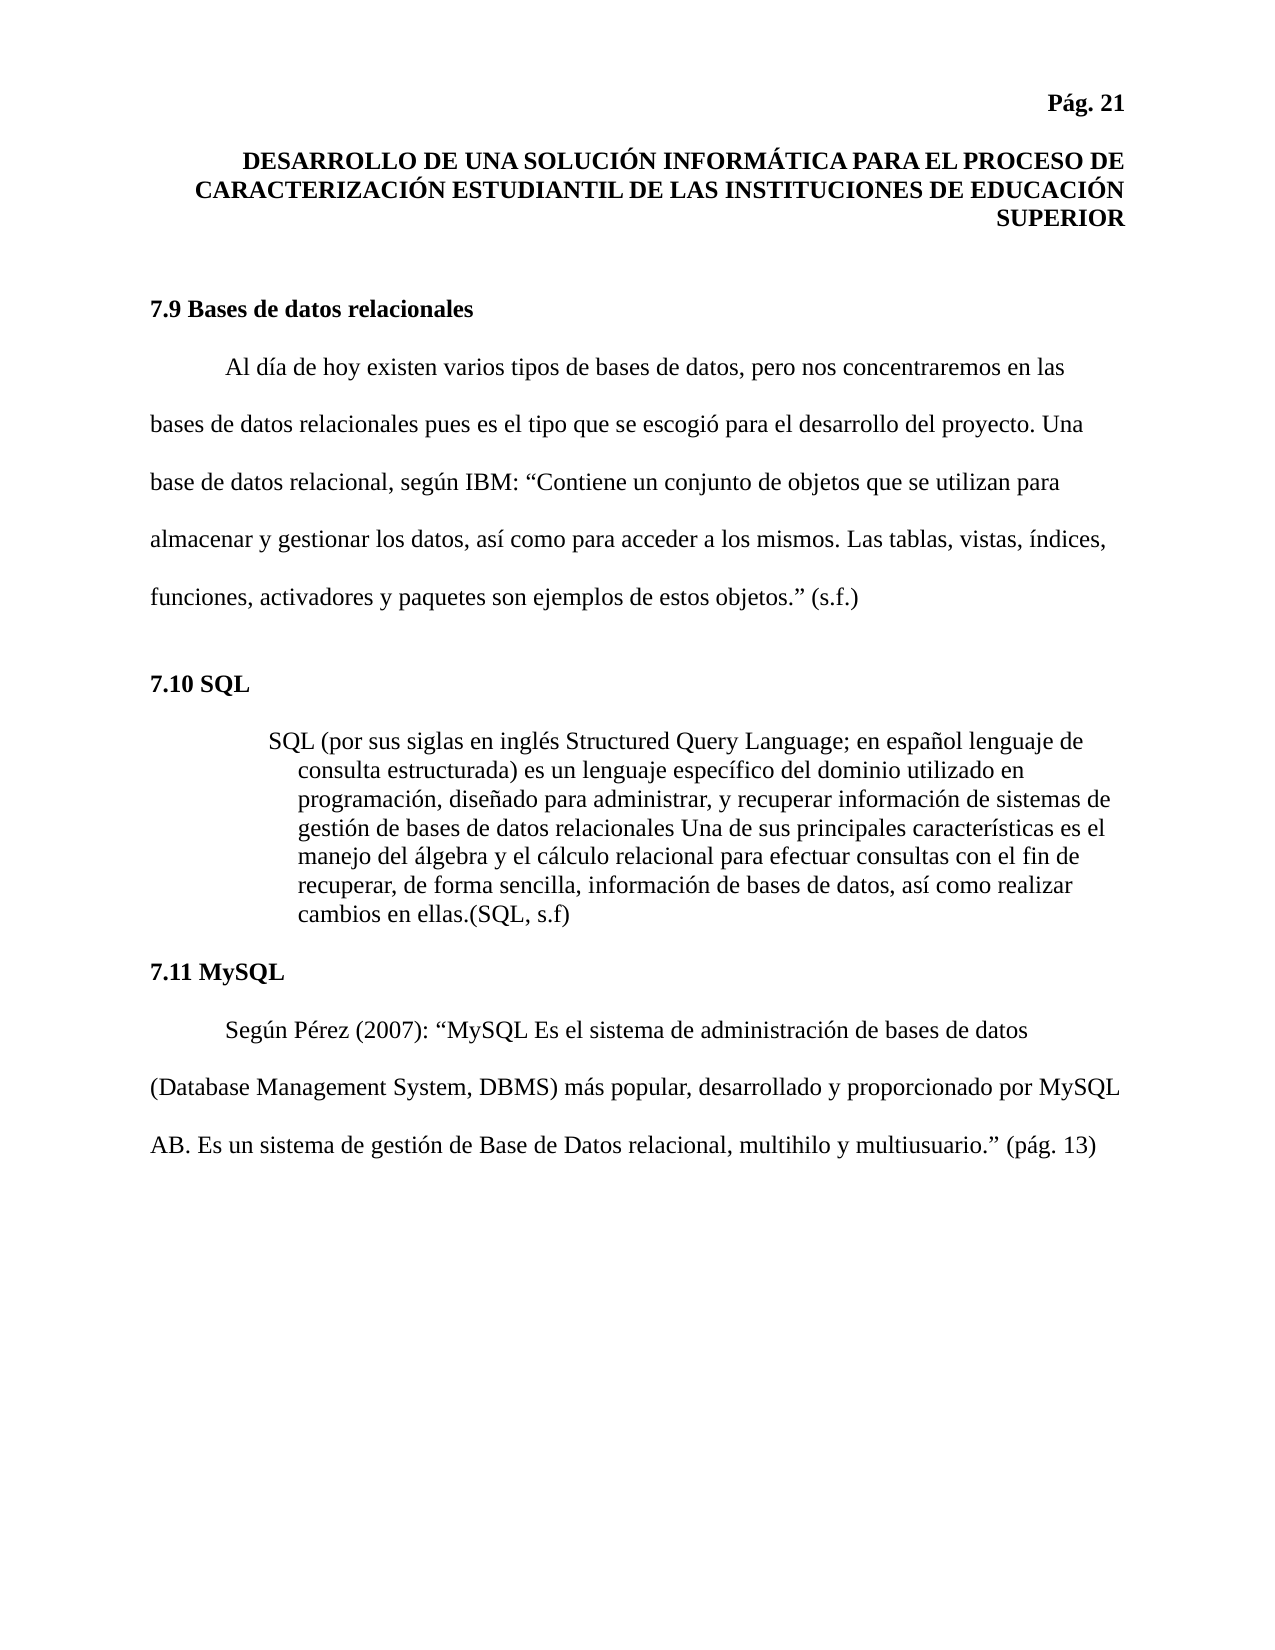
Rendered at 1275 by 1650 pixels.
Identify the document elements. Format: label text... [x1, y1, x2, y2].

text Al día de hoy existen varios tipos de bases de datos, pero nos concentraremos en las bases de datos relacionales pues es el tipo que se escogió para el desarrollo del proyecto. Una base de datos relacional, según IBM: “Contiene un conjunto de objetos que se utilizan para almacenar y gestionar los datos, así como para acceder a los mismos. Las tablas, vistas, índices, funciones, activadores y paquetes son ejemplos de estos objetos.” (s.f.) [150, 352, 1125, 611]
subtitle 7.10 SQL [150, 669, 1125, 698]
text Según Pérez (2007): “MySQL Es el sistema de administración de bases de datos (Database Management System, DBMS) más popular, desarrollado y proporcionado por MySQL AB. Es un sistema de gestión de Base de Datos relacional, multihilo y multiusuario.” (pág. 13) [150, 1015, 1125, 1158]
text SQL (por sus siglas en inglés Structured Query Language; en español lenguaje de consulta estructurada) es un lenguaje específico del dominio utilizado en programación, diseñado para administrar, y recuperar información de sistemas de gestión de bases de datos relacionales Una de sus principales características es el manejo del álgebra y el cálculo relacional para efectuar consultas con el fin de recuperar, de forma sencilla, información de bases de datos, así como realizar cambios en ellas.(SQL, s.f) [268, 726, 1125, 928]
subtitle 7.11 MySQL [150, 957, 1125, 986]
subtitle 7.9 Bases de datos relacionales [150, 294, 1125, 323]
